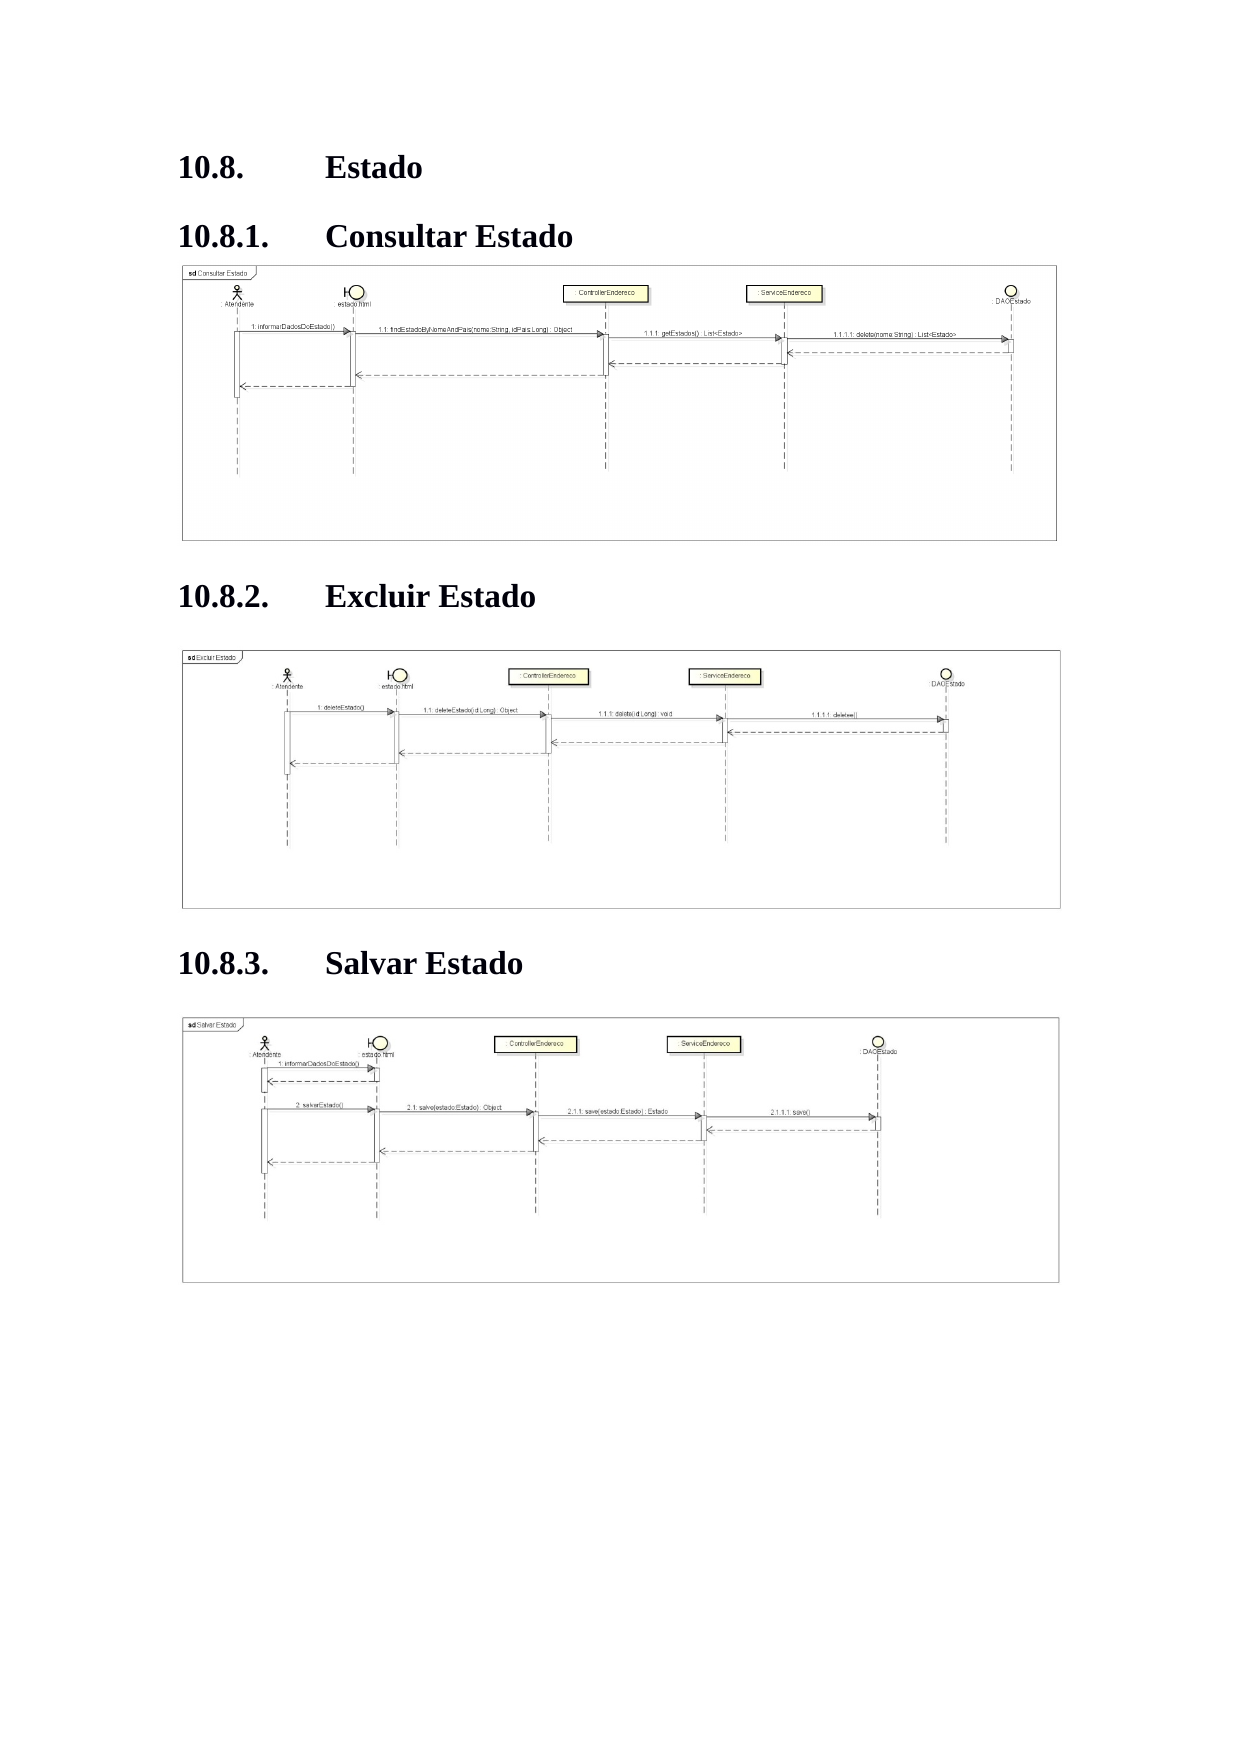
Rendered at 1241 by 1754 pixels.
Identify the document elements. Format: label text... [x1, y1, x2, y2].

picture [177, 1012, 1063, 1287]
text 10.8.2. Excluir Estado [177, 576, 1063, 614]
picture [177, 645, 1065, 913]
text 10.8.3. Salvar Estado [177, 943, 1063, 982]
text 10.8.1. Consultar Estado [177, 217, 1063, 545]
picture [177, 260, 1062, 546]
text 10.8. Estado [177, 148, 1063, 186]
